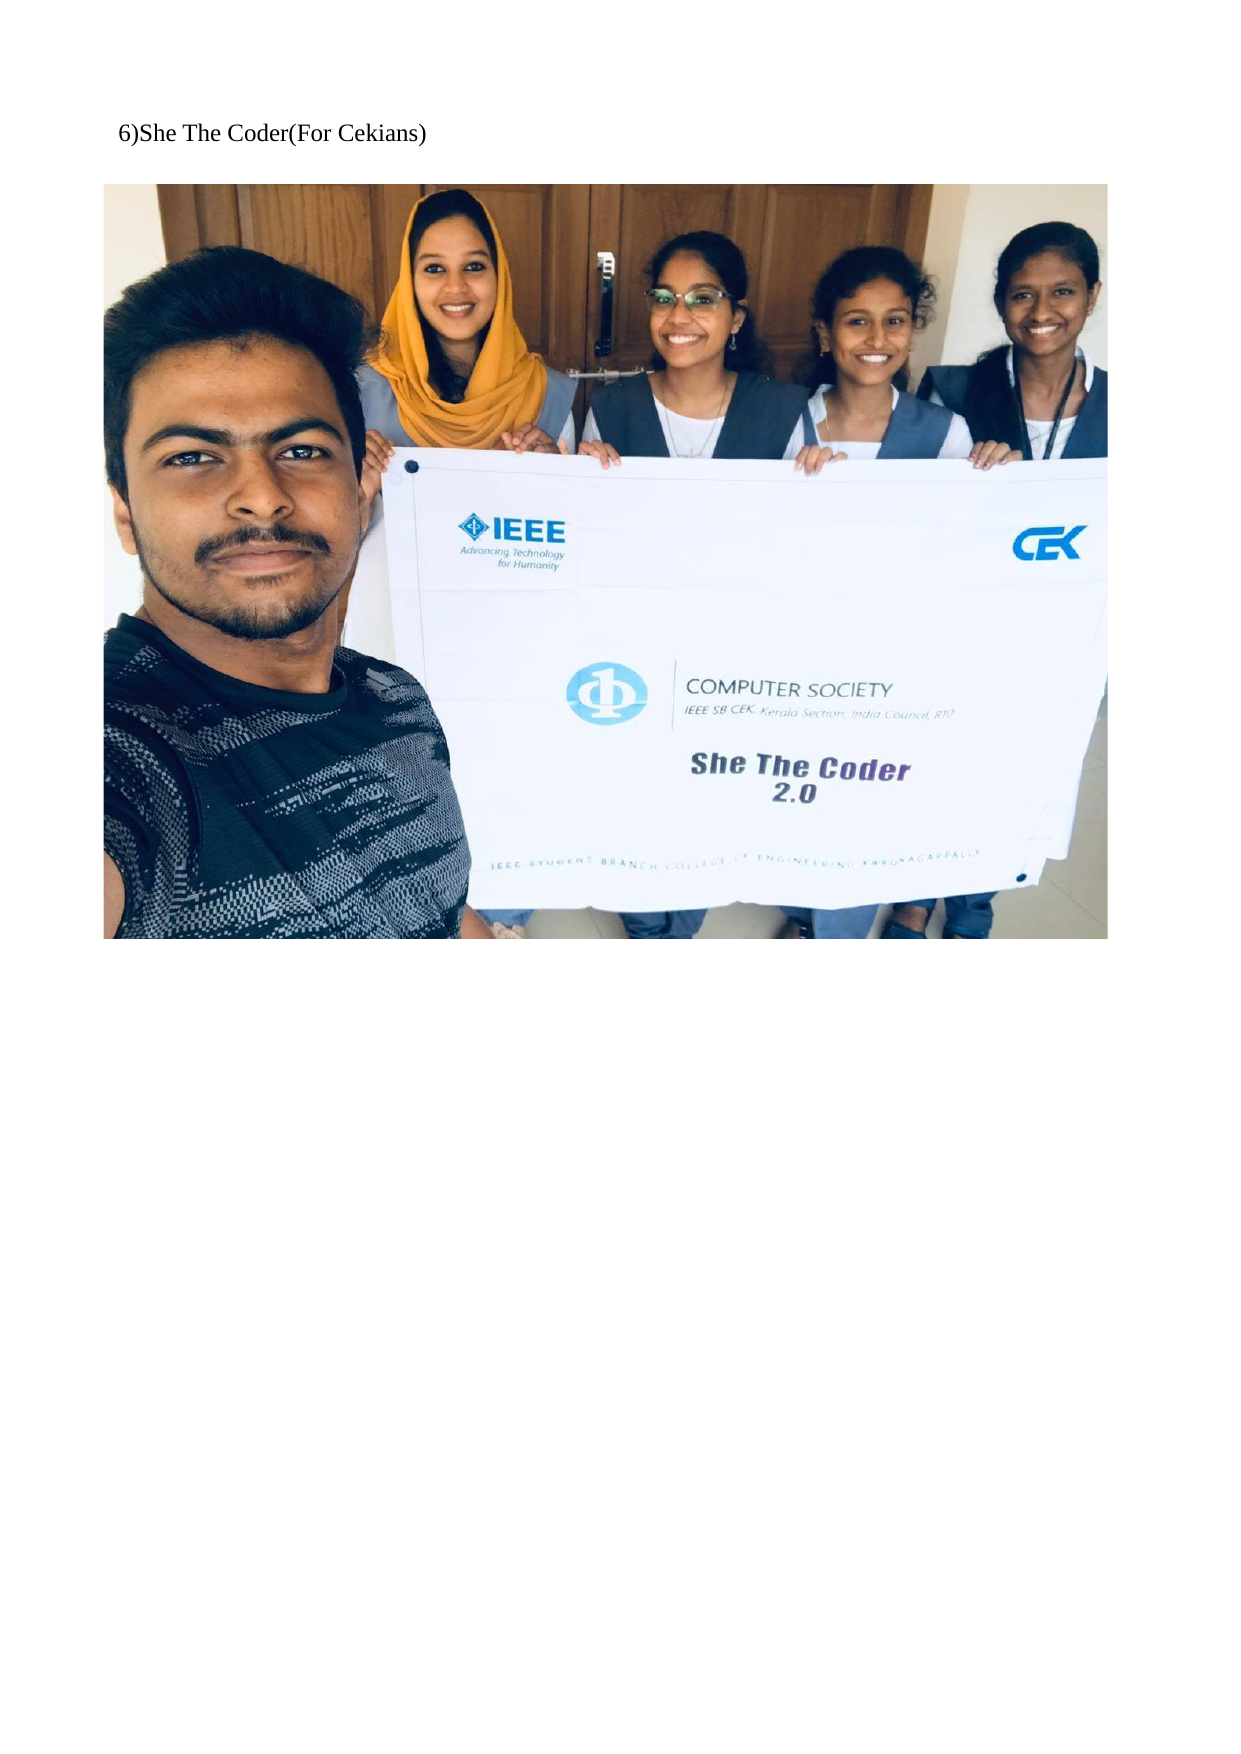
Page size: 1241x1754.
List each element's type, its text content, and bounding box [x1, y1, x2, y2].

picture [103, 184, 1108, 939]
text 6)She The Coder(For Cekians) [118, 118, 1122, 147]
